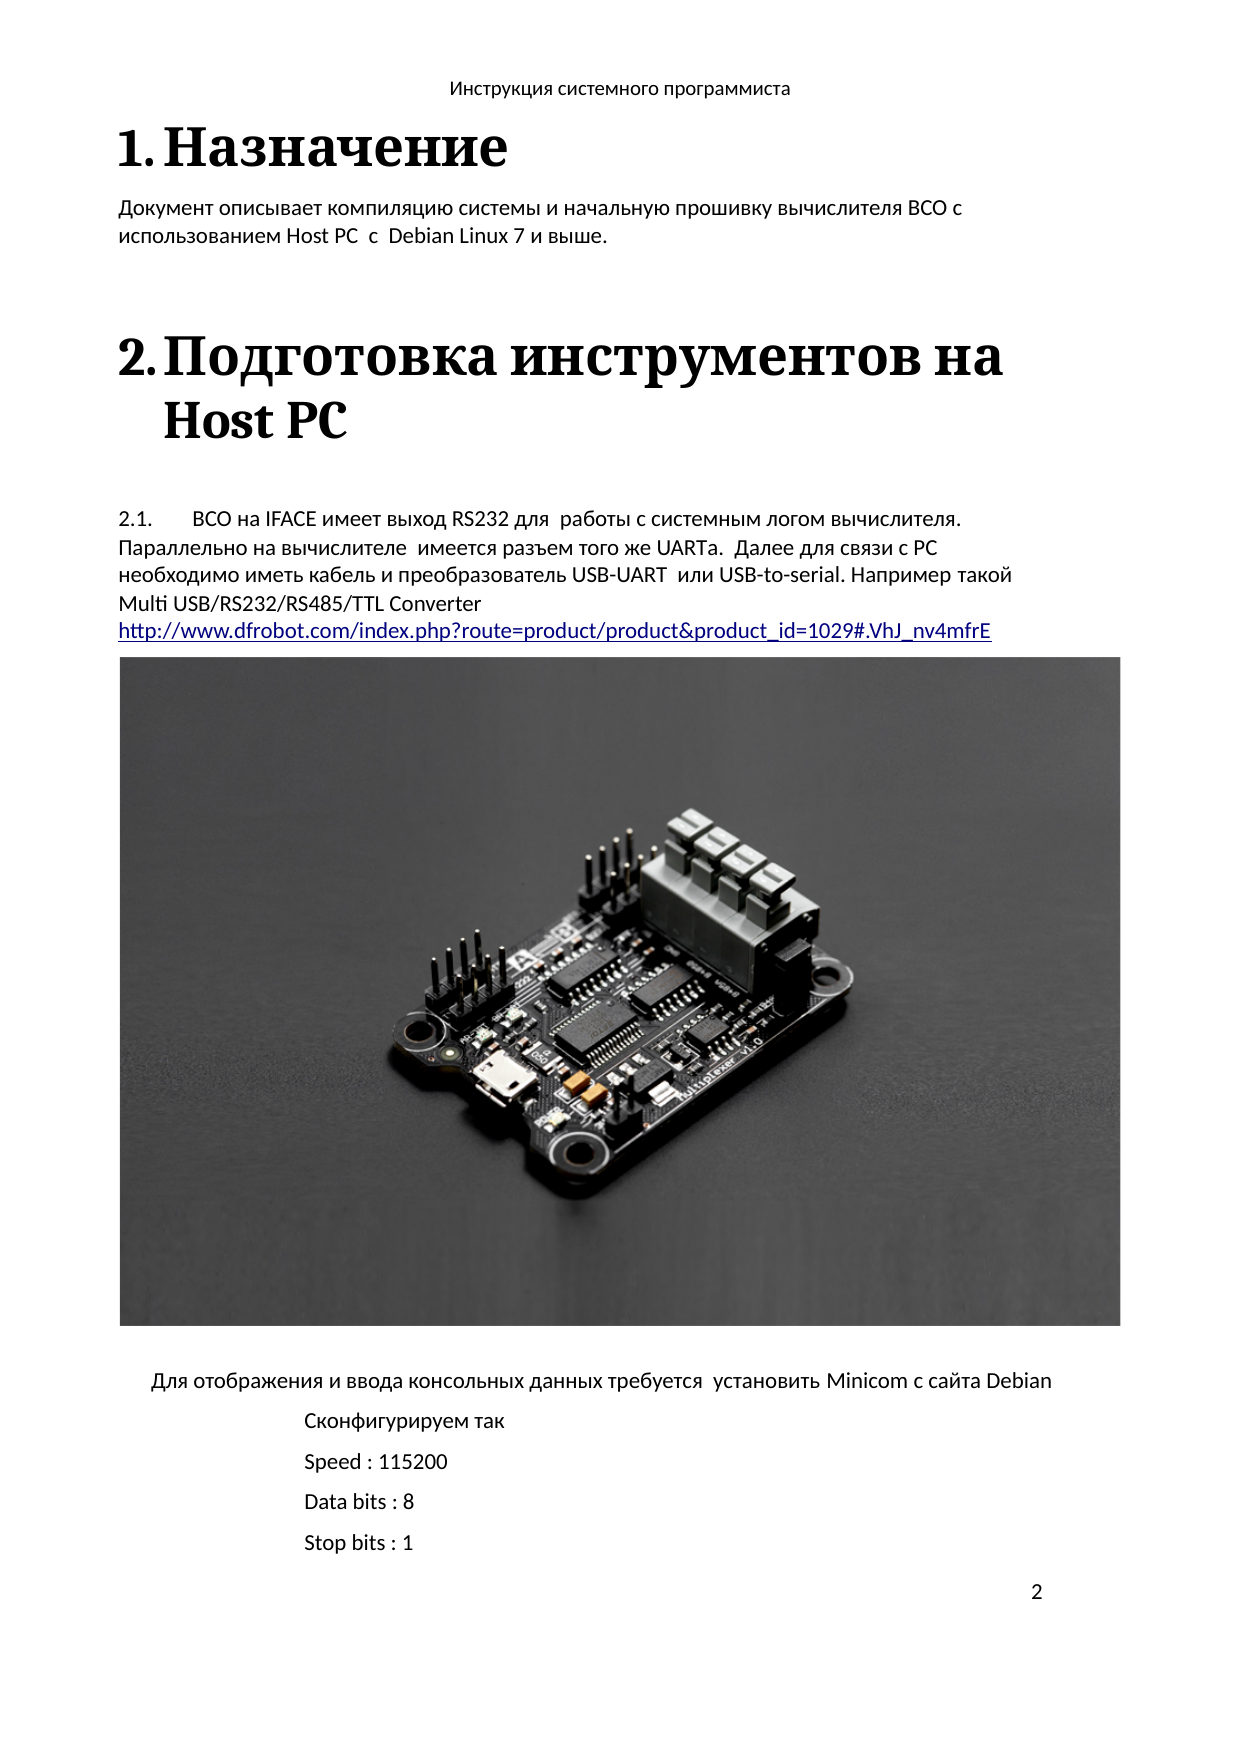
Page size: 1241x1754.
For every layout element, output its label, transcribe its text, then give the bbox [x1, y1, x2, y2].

text Для отображения и ввода консольных данных требуется установить Minicom с сайта Debian [120, 1366, 1053, 1394]
text Stop bits : 1 [304, 1528, 1053, 1556]
text Документ описывает компиляцию системы и начальную прошивку вычислителя BCO с использованием Host PC с Debian Linux 7 и выше. [118, 193, 1066, 249]
text Сконфигурируем так [304, 1406, 1053, 1434]
subtitle Подготовка инструментов на Host PC [118, 327, 1122, 452]
text Data bits : 8 [304, 1487, 1053, 1515]
list BCO на IFACE имеет выход RS232 для работы с системным логом вычислителя. Параллельно на вычислителе имеется разъем того же UARTа. Далее для связи с PC необходимо иметь кабель и преобразователь USB-UART или USB-to-serial. Например такой Multi USB/RS232/RS485/TTL Converter http://www.dfrobot.com/index.php?route=product/product&product_id=1029#.VhJ_nv4mfrE [118, 504, 1050, 645]
text Speed : 115200 [304, 1447, 1053, 1475]
subtitle Назначение [118, 118, 1122, 180]
